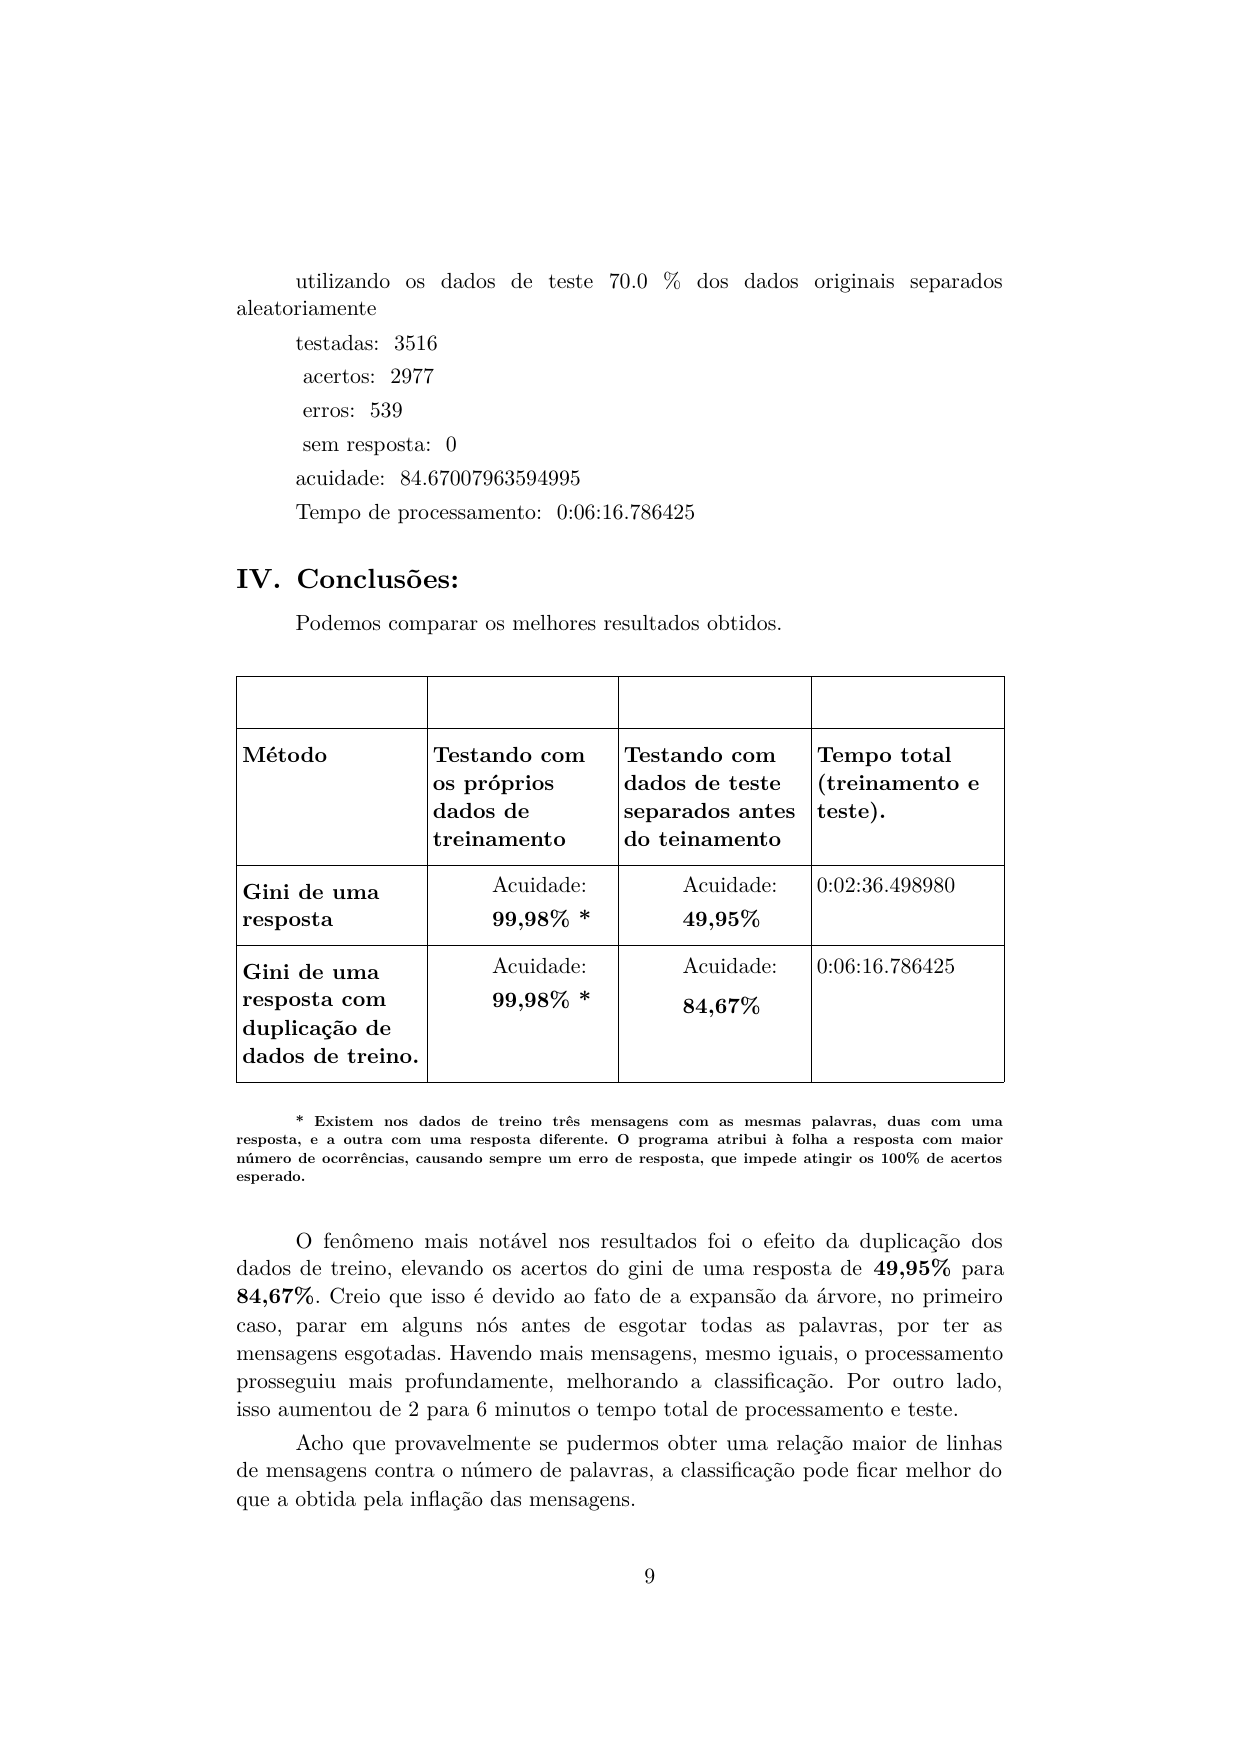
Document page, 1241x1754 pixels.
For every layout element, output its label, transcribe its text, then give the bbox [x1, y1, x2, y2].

table_header [812, 677, 1004, 728]
table_cell Acuidade: 84,67% [619, 946, 811, 1082]
text acertos: 2977 [236, 361, 1004, 389]
text sem resposta: 0 [236, 429, 1004, 457]
table_header [237, 677, 427, 728]
text utilizando os dados de teste 70.0 % dos dados originais separados aleatoriamente [236, 266, 1004, 322]
text Tempo de processamento: 0:06:16.786425 [236, 497, 1004, 525]
table_cell Testando com dados de teste separados antes do teinamento [619, 729, 811, 865]
subtitle Conclusões: [236, 560, 1004, 596]
table_header [619, 677, 811, 728]
table_cell Método [237, 729, 427, 865]
table_cell Tempo total (treinamento e teste). [812, 729, 1004, 865]
text acuidade: 84.67007963594995 [236, 463, 1004, 491]
text O fenômeno mais notável nos resultados foi o efeito da duplicação dos dados de treino, elevando os acertos do gini de uma resposta de 49,95% para 84,67%. Creio que isso é devido ao fato de a expansão da árvore, no primeiro caso, parar em alguns nós antes de esgotar todas as palavras, por ter as mensagens esgotadas. Havendo mais mensagens, mesmo iguais, o processamento prosseguiu mais profundamente, melhorando a classificação. Por outro lado, isso aumentou de 2 para 6 minutos o tempo total de processamento e teste. [236, 1226, 1004, 1422]
table_cell Gini de uma resposta [237, 866, 427, 945]
table_cell Acuidade: 99,98% * [428, 866, 618, 945]
text Acho que provavelmente se pudermos obter uma relação maior de linhas de mensagens contra o número de palavras, a classificação pode ficar melhor do que a obtida pela inflação das mensagens. [236, 1428, 1004, 1512]
text testadas: 3516 [236, 328, 1004, 356]
table_cell Gini de uma resposta com duplicação de dados de treino. [237, 946, 427, 1082]
text Podemos comparar os melhores resultados obtidos. [236, 608, 1004, 636]
table_header [428, 677, 618, 728]
table_cell Testando com os próprios dados de treinamento [428, 729, 618, 865]
table_cell 0:06:16.786425 [812, 946, 1004, 1082]
text * Existem nos dados de treino três mensagens com as mesmas palavras, duas com uma resposta, e a outra com uma resposta diferente. O programa atribui à folha a resposta com maior número de ocorrências, causando sempre um erro de resposta, que impede atingir os 100% de acertos esperado. [236, 1111, 1004, 1186]
table_cell 0:02:36.498980 [812, 866, 1004, 945]
table_cell Acuidade: 49,95% [619, 866, 811, 945]
table_cell Acuidade: 99,98% * [428, 946, 618, 1082]
text erros: 539 [236, 395, 1004, 423]
